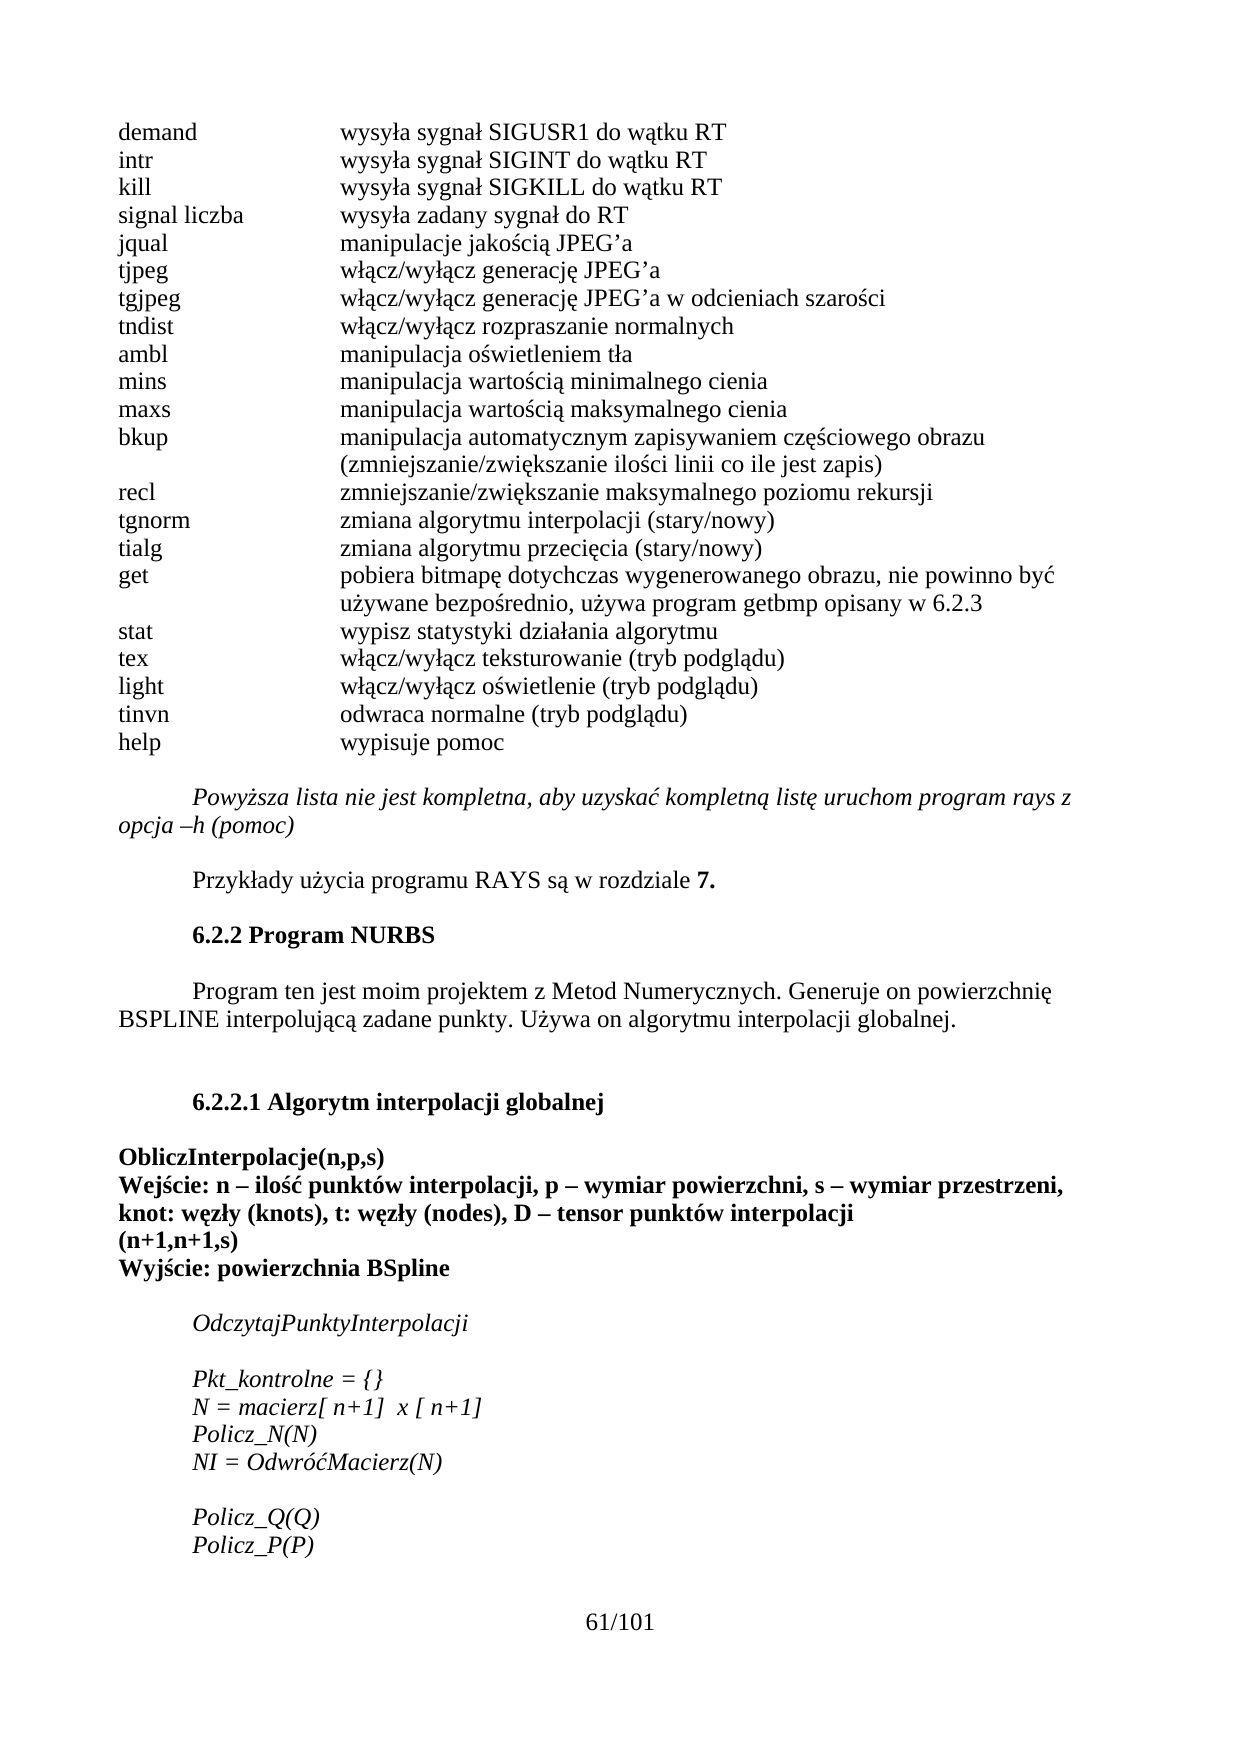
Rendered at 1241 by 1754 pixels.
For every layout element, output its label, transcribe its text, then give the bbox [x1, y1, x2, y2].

text NI = OdwróćMacierz(N) [118, 1448, 1122, 1476]
text help wypisuje pomoc [118, 728, 1122, 755]
text intr wysyła sygnał SIGINT do wątku RT [118, 146, 1122, 173]
text tndist włącz/wyłącz rozpraszanie normalnych [118, 312, 1122, 340]
text tinvn odwraca normalne (tryb podglądu) [118, 700, 1122, 728]
text 6.2.2.1 Algorytm interpolacji globalnej [118, 1088, 1122, 1116]
text demand wysyła sygnał SIGUSR1 do wątku RT [118, 118, 1122, 146]
text Pkt_kontrolne = {} [118, 1365, 1122, 1393]
text Wyjście: powierzchnia BSpline [118, 1254, 1122, 1282]
text signal liczba wysyła zadany sygnał do RT [118, 201, 1122, 229]
text (n+1,n+1,s) [118, 1226, 1122, 1254]
text bkup manipulacja automatycznym zapisywaniem częściowego obrazu [118, 423, 1122, 451]
text tialg zmiana algorytmu przecięcia (stary/nowy) [118, 534, 1122, 561]
text Przykłady użycia programu RAYS są w rozdziale 7. [118, 866, 1122, 894]
text light włącz/wyłącz oświetlenie (tryb podglądu) [118, 672, 1122, 700]
text tgnorm zmiana algorytmu interpolacji (stary/nowy) [118, 506, 1122, 534]
text Policz_N(N) [118, 1420, 1122, 1448]
text Powyższa lista nie jest kompletna, aby uzyskać kompletną listę uruchom program rays z opcja –h (pomoc) [118, 783, 1122, 838]
text OdczytajPunktyInterpolacji [118, 1309, 1122, 1337]
text tjpeg włącz/wyłącz generację JPEG’a [118, 257, 1122, 284]
text stat wypisz statystyki działania algorytmu [118, 617, 1122, 644]
text Policz_P(P) [118, 1531, 1122, 1559]
text recl zmniejszanie/zwiększanie maksymalnego poziomu rekursji [118, 478, 1122, 506]
text N = macierz[ n+1] x [ n+1] [118, 1393, 1122, 1420]
text maxs manipulacja wartością maksymalnego cienia [118, 395, 1122, 423]
text Wejście: n – ilość punktów interpolacji, p – wymiar powierzchni, s – wymiar przestrzeni, knot: węzły (knots), t: węzły (nodes), D – tensor punktów interpolacji [118, 1171, 1122, 1226]
text Policz_Q(Q) [118, 1503, 1122, 1531]
text get pobiera bitmapę dotychczas wygenerowanego obrazu, nie powinno być używane bezpośrednio, używa program getbmp opisany w 6.2.3 [118, 561, 1122, 617]
text jqual manipulacje jakością JPEG’a [118, 229, 1122, 257]
text tgjpeg włącz/wyłącz generację JPEG’a w odcieniach szarości [118, 284, 1122, 312]
text mins manipulacja wartością minimalnego cienia [118, 367, 1122, 395]
text (zmniejszanie/zwiększanie ilości linii co ile jest zapis) [118, 451, 1122, 478]
text kill wysyła sygnał SIGKILL do wątku RT [118, 173, 1122, 201]
text ambl manipulacja oświetleniem tła [118, 340, 1122, 367]
text Program ten jest moim projektem z Metod Numerycznych. Generuje on powierzchnię BSPLINE interpolującą zadane punkty. Używa on algorytmu interpolacji globalnej. [118, 977, 1122, 1032]
text tex włącz/wyłącz teksturowanie (tryb podglądu) [118, 644, 1122, 672]
text 6.2.2 Program NURBS [118, 922, 1122, 949]
text ObliczInterpolacje(n,p,s) [118, 1143, 1122, 1171]
